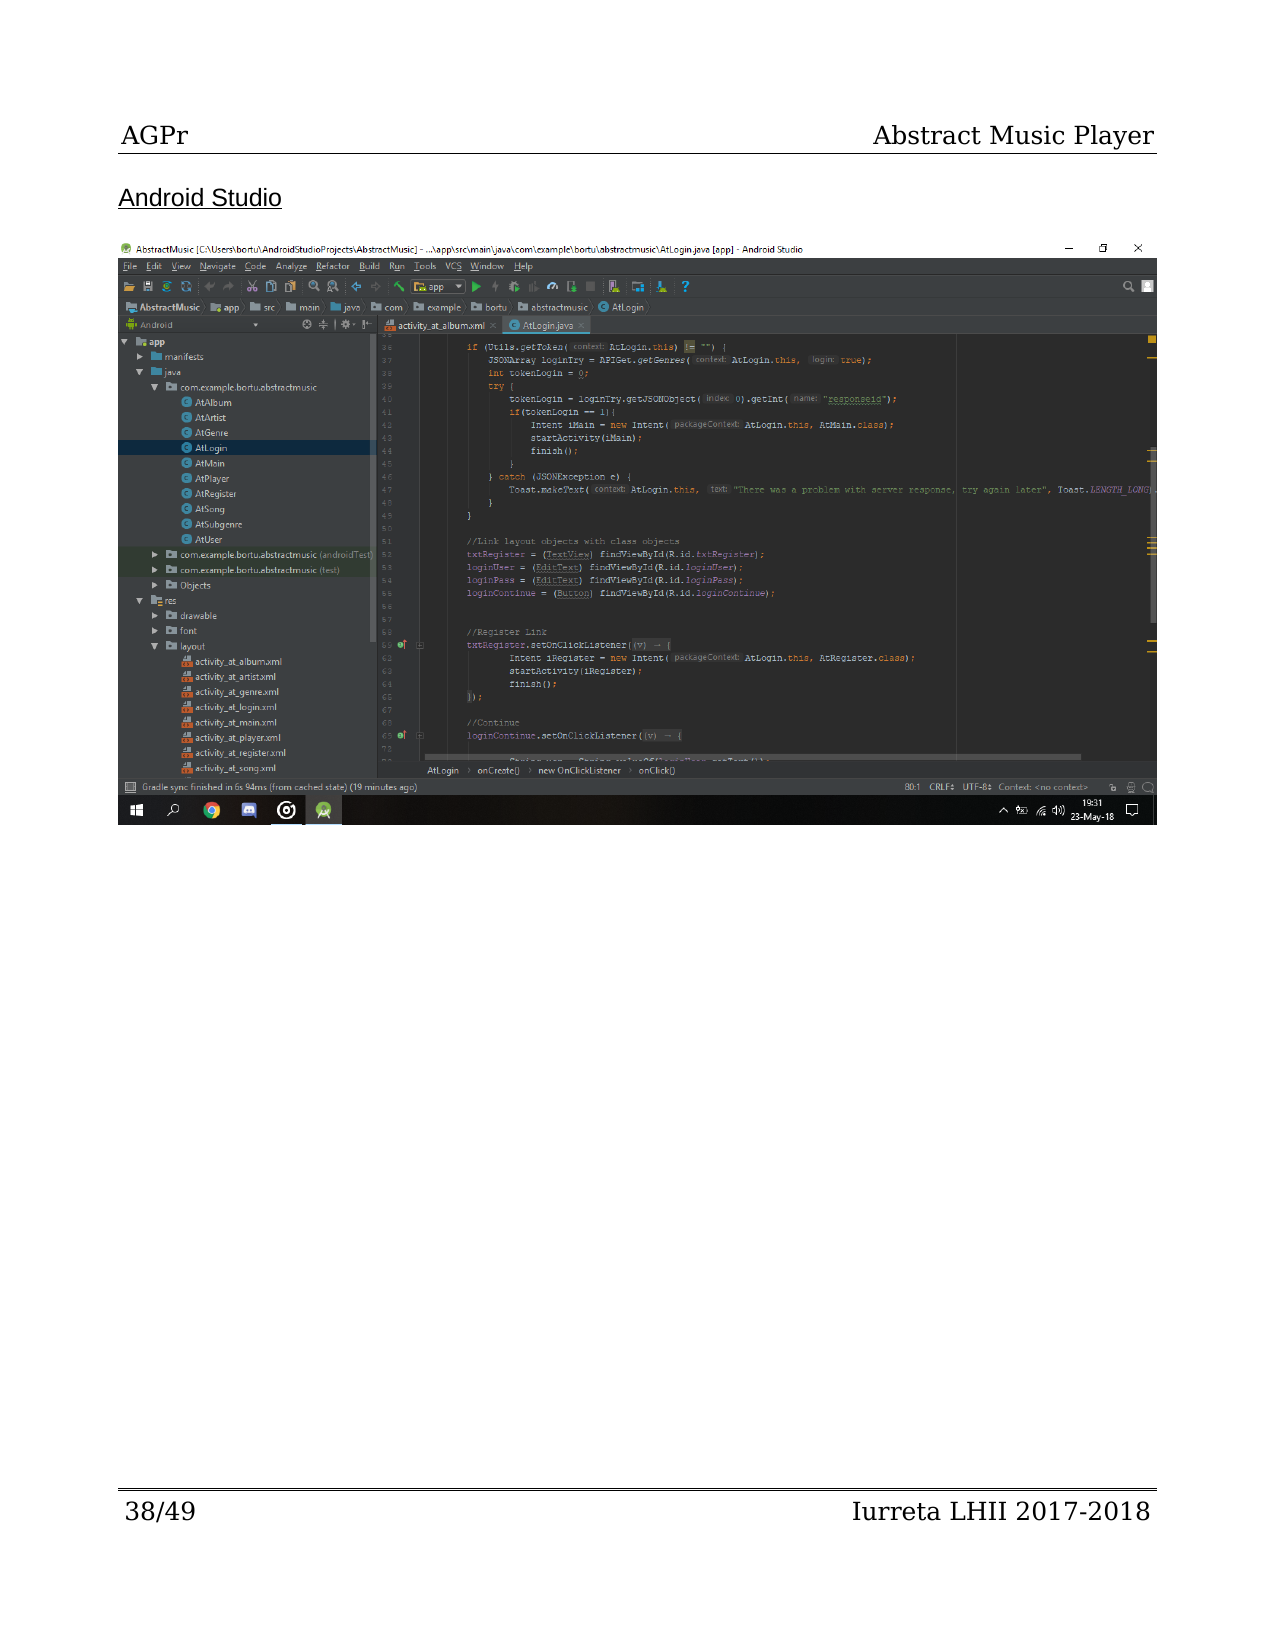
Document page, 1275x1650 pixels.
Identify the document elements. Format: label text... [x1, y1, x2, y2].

text Android Studio [118, 183, 1157, 211]
picture [118, 240, 1157, 825]
